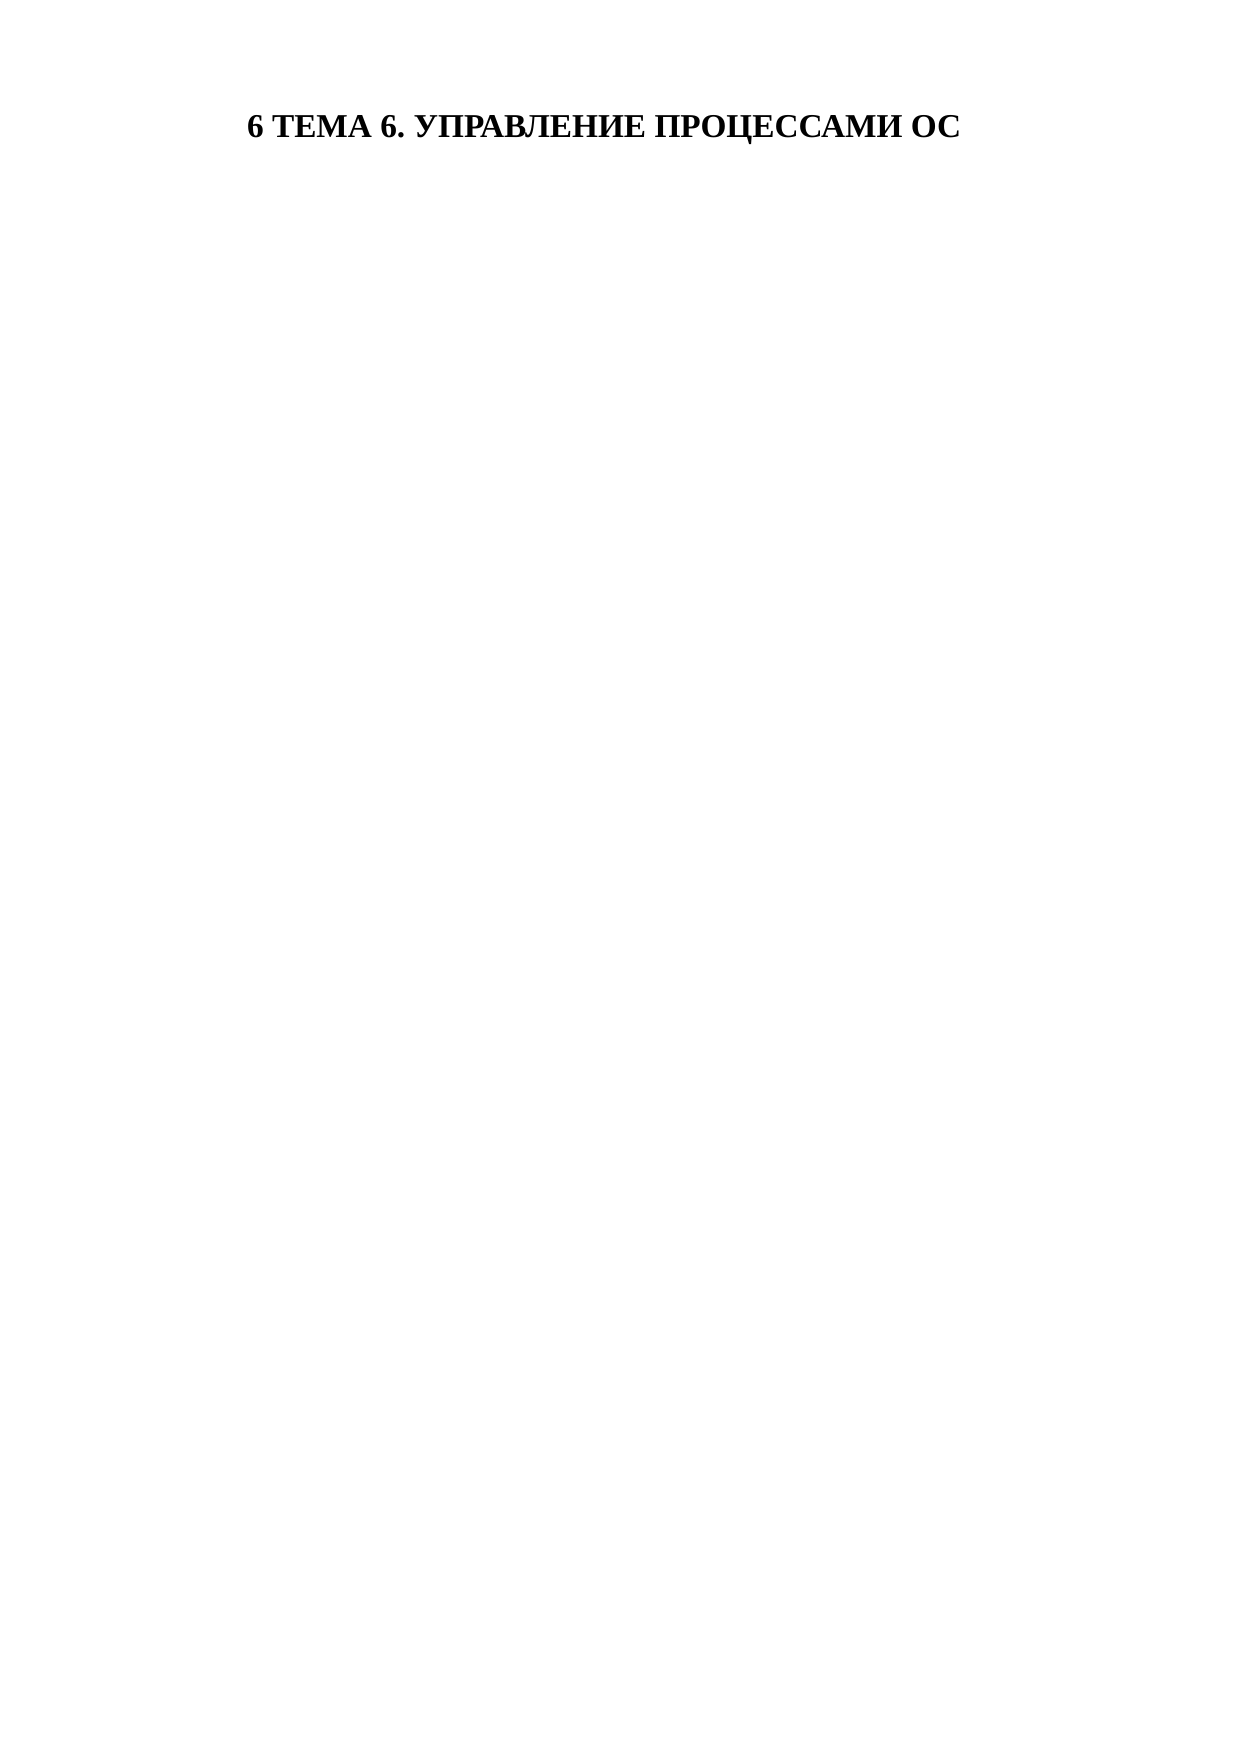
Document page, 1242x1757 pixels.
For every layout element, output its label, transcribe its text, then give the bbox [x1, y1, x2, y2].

subtitle 6 ТЕМА 6. УПРАВЛЕНИЕ ПРОЦЕССАМИ ОС [102, 106, 1106, 144]
